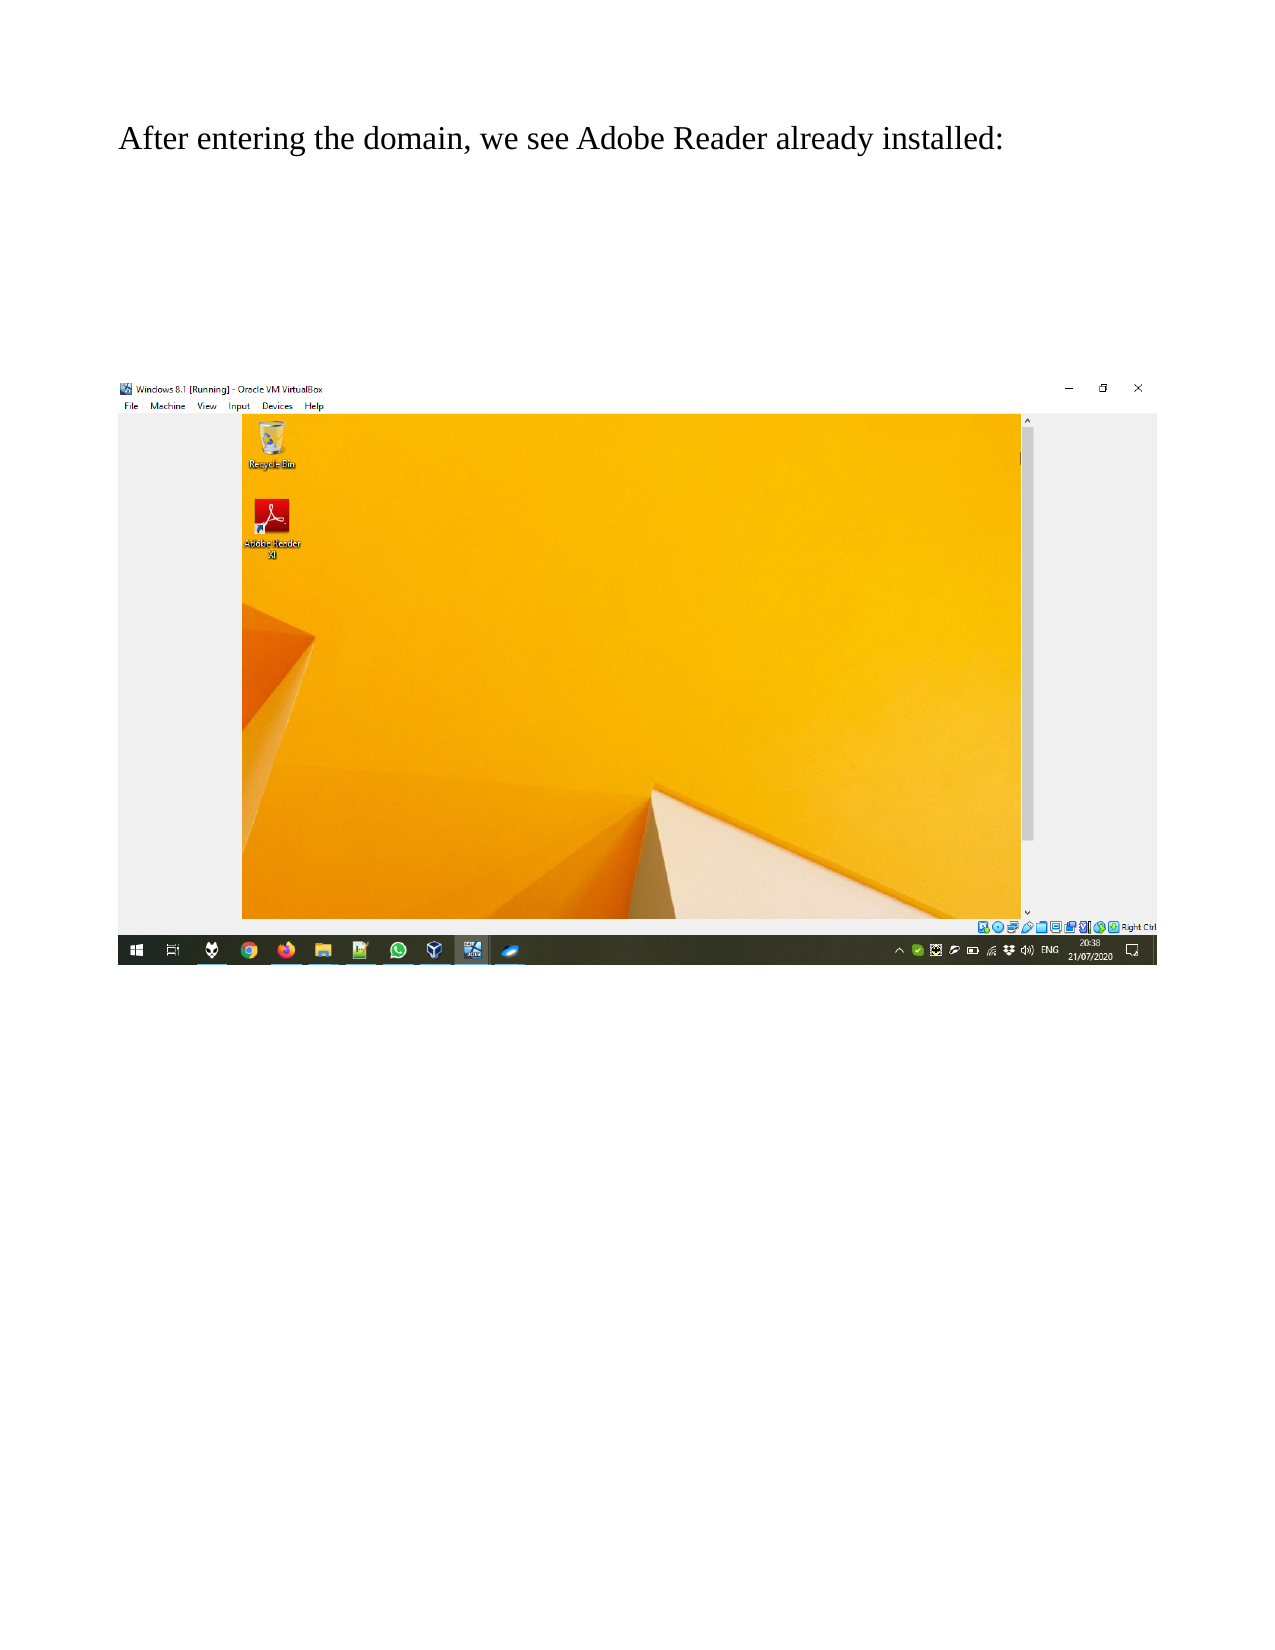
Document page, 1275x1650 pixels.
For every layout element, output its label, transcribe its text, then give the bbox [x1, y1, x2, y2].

picture [118, 380, 1157, 965]
text After entering the domain, we see Adobe Reader already installed: [118, 118, 1157, 156]
